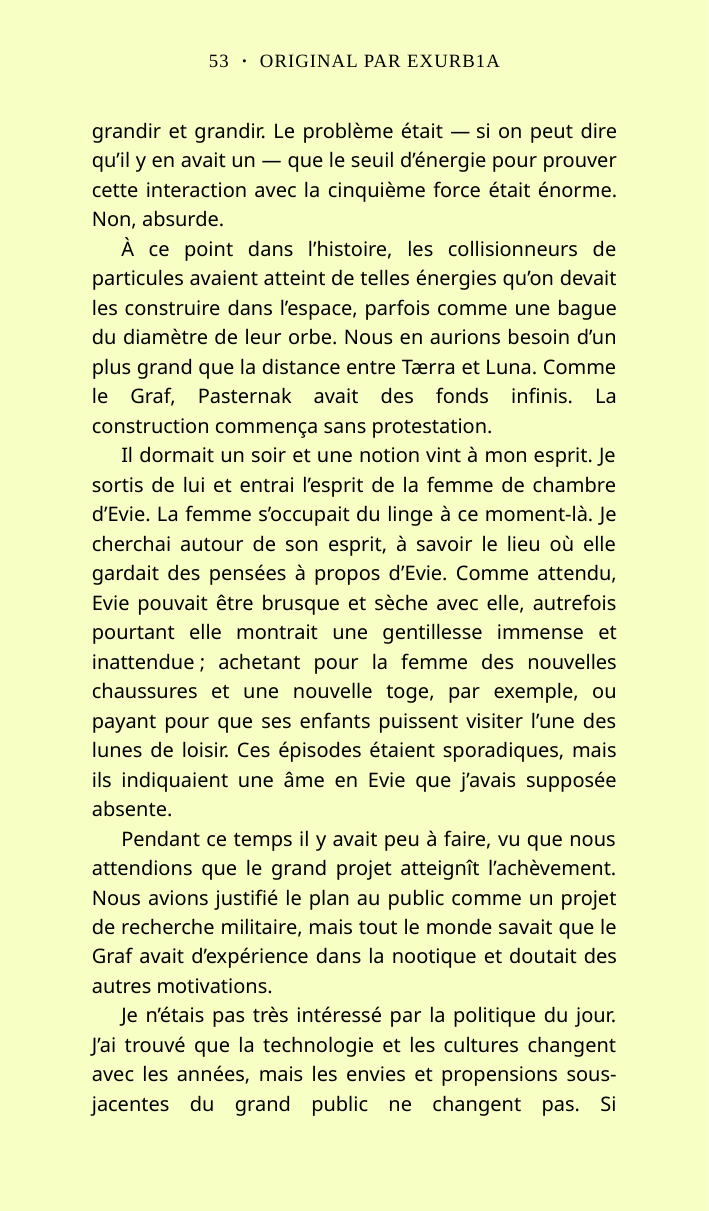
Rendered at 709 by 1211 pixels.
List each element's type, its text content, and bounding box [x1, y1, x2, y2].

text À ce point dans l’histoire, les collisionneurs de particules avaient atteint de telles énergies qu’on devait les construire dans l’espace, parfois comme une bague du diamètre de leur orbe. Nous en aurions besoin d’un plus grand que la distance entre Tærra et Luna. Comme le Graf, Pasternak avait des fonds infinis. La construction commença sans protestation. [92, 233, 617, 439]
text Je n’étais pas très intéressé par la politique du jour. J’ai trouvé que la technologie et les cultures changent avec les années, mais les envies et propensions sous-jacentes du grand public ne changent pas. Si [92, 999, 617, 1117]
text grandir et grandir. Le problème était — si on peut dire qu’il y en avait un — que le seuil d’énergie pour prouver cette interaction avec la cinquième force était énorme. Non, absurde. [92, 115, 617, 233]
text Il dormait un soir et une notion vint à mon esprit. Je sortis de lui et entrai l’esprit de la femme de chambre d’Evie. La femme s’occupait du linge à ce moment-là. Je cherchai autour de son esprit, à savoir le lieu où elle gardait des pensées à propos d’Evie. Comme attendu, Evie pouvait être brusque et sèche avec elle, autrefois pourtant elle montrait une gentillesse immense et inattendue ; achetant pour la femme des nouvelles chaussures et une nouvelle toge, par exemple, ou payant pour que ses enfants puissent visiter l’une des lunes de loisir. Ces épisodes étaient sporadiques, mais ils indiquaient une âme en Evie que j’avais supposée absente. [92, 439, 617, 822]
text Pendant ce temps il y avait peu à faire, vu que nous attendions que le grand projet atteignît l’achèvement. Nous avions justifié le plan au public comme un projet de recherche militaire, mais tout le monde savait que le Graf avait d’expérience dans la nootique et doutait des autres motivations. [92, 822, 617, 999]
